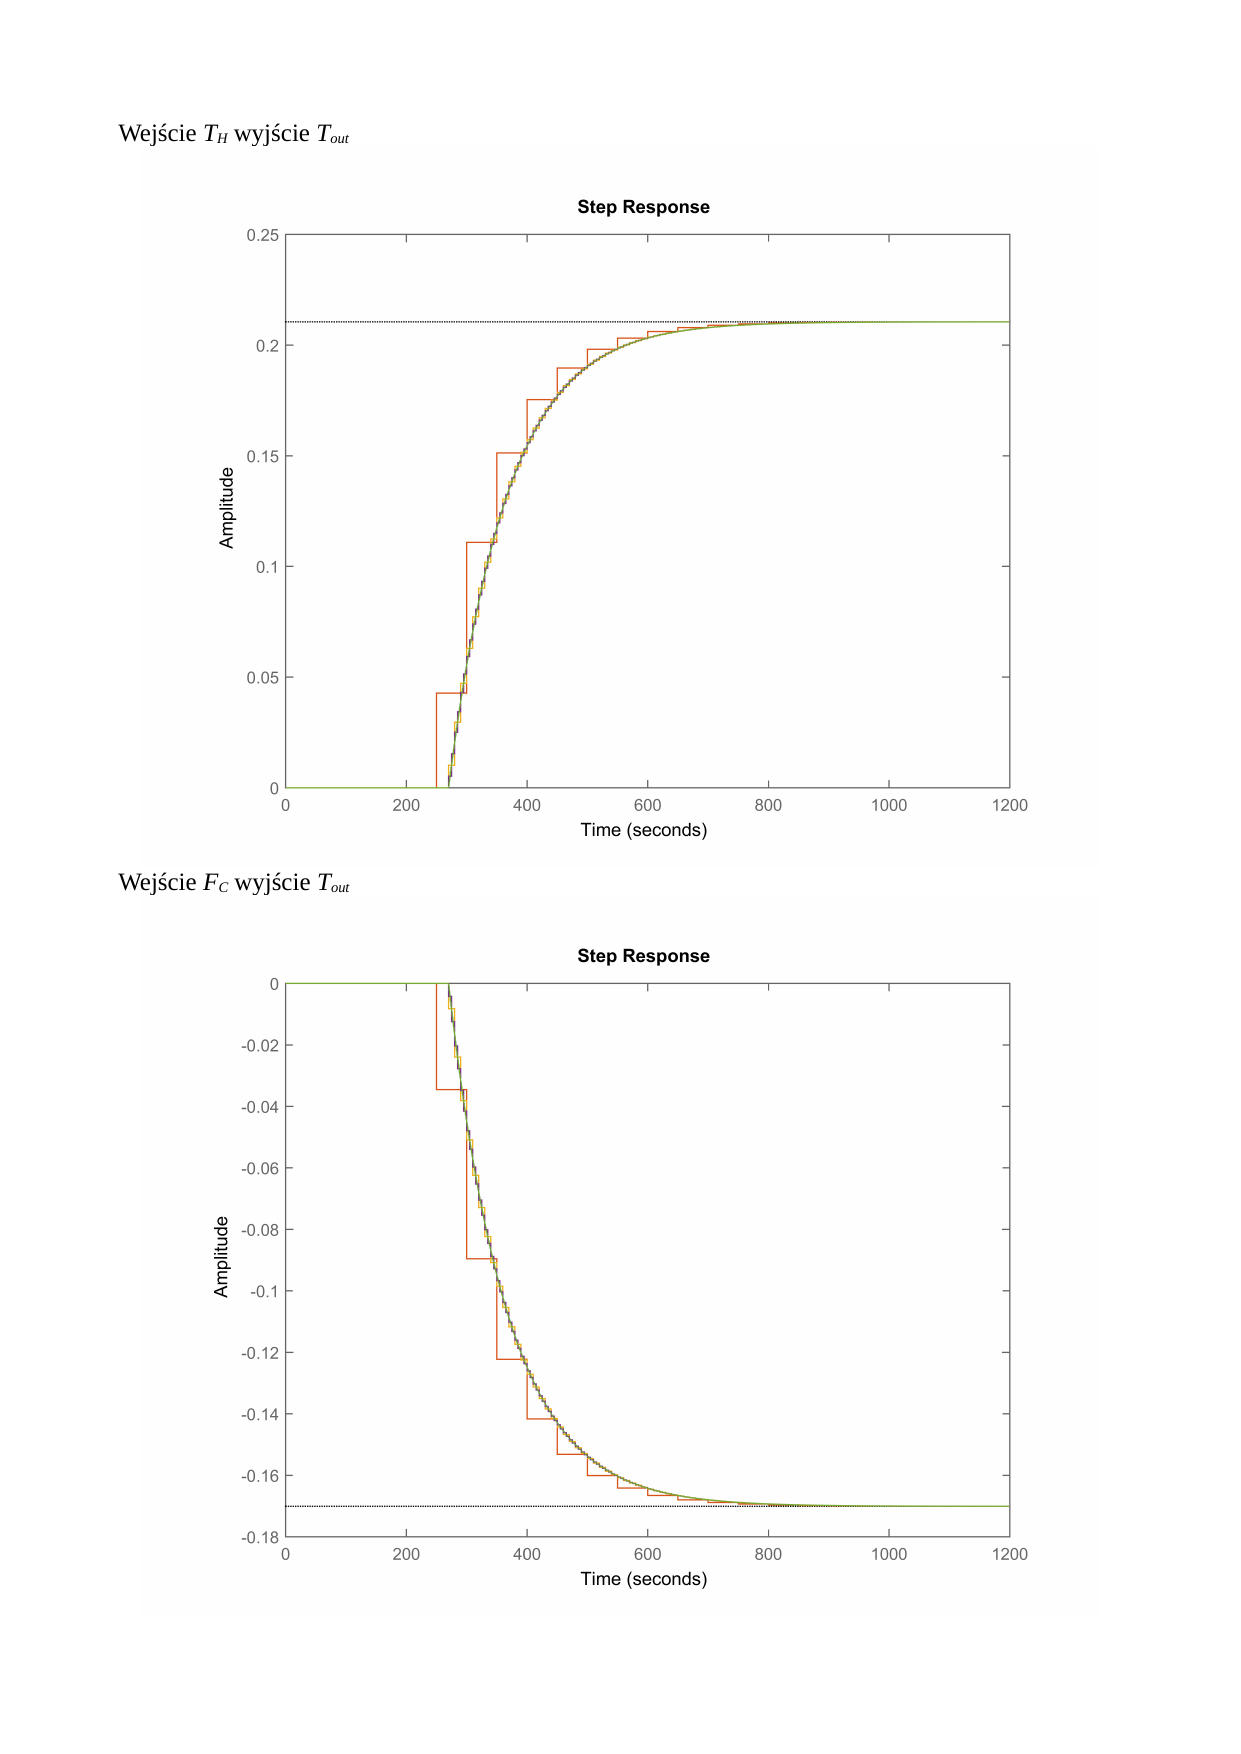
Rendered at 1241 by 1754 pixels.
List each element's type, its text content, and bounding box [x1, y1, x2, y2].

picture [140, 895, 1100, 1616]
text Wejście TH wyjście Tout [118, 118, 1122, 147]
picture [140, 146, 1100, 867]
text Wejście FC wyjście Tout [118, 867, 1122, 896]
